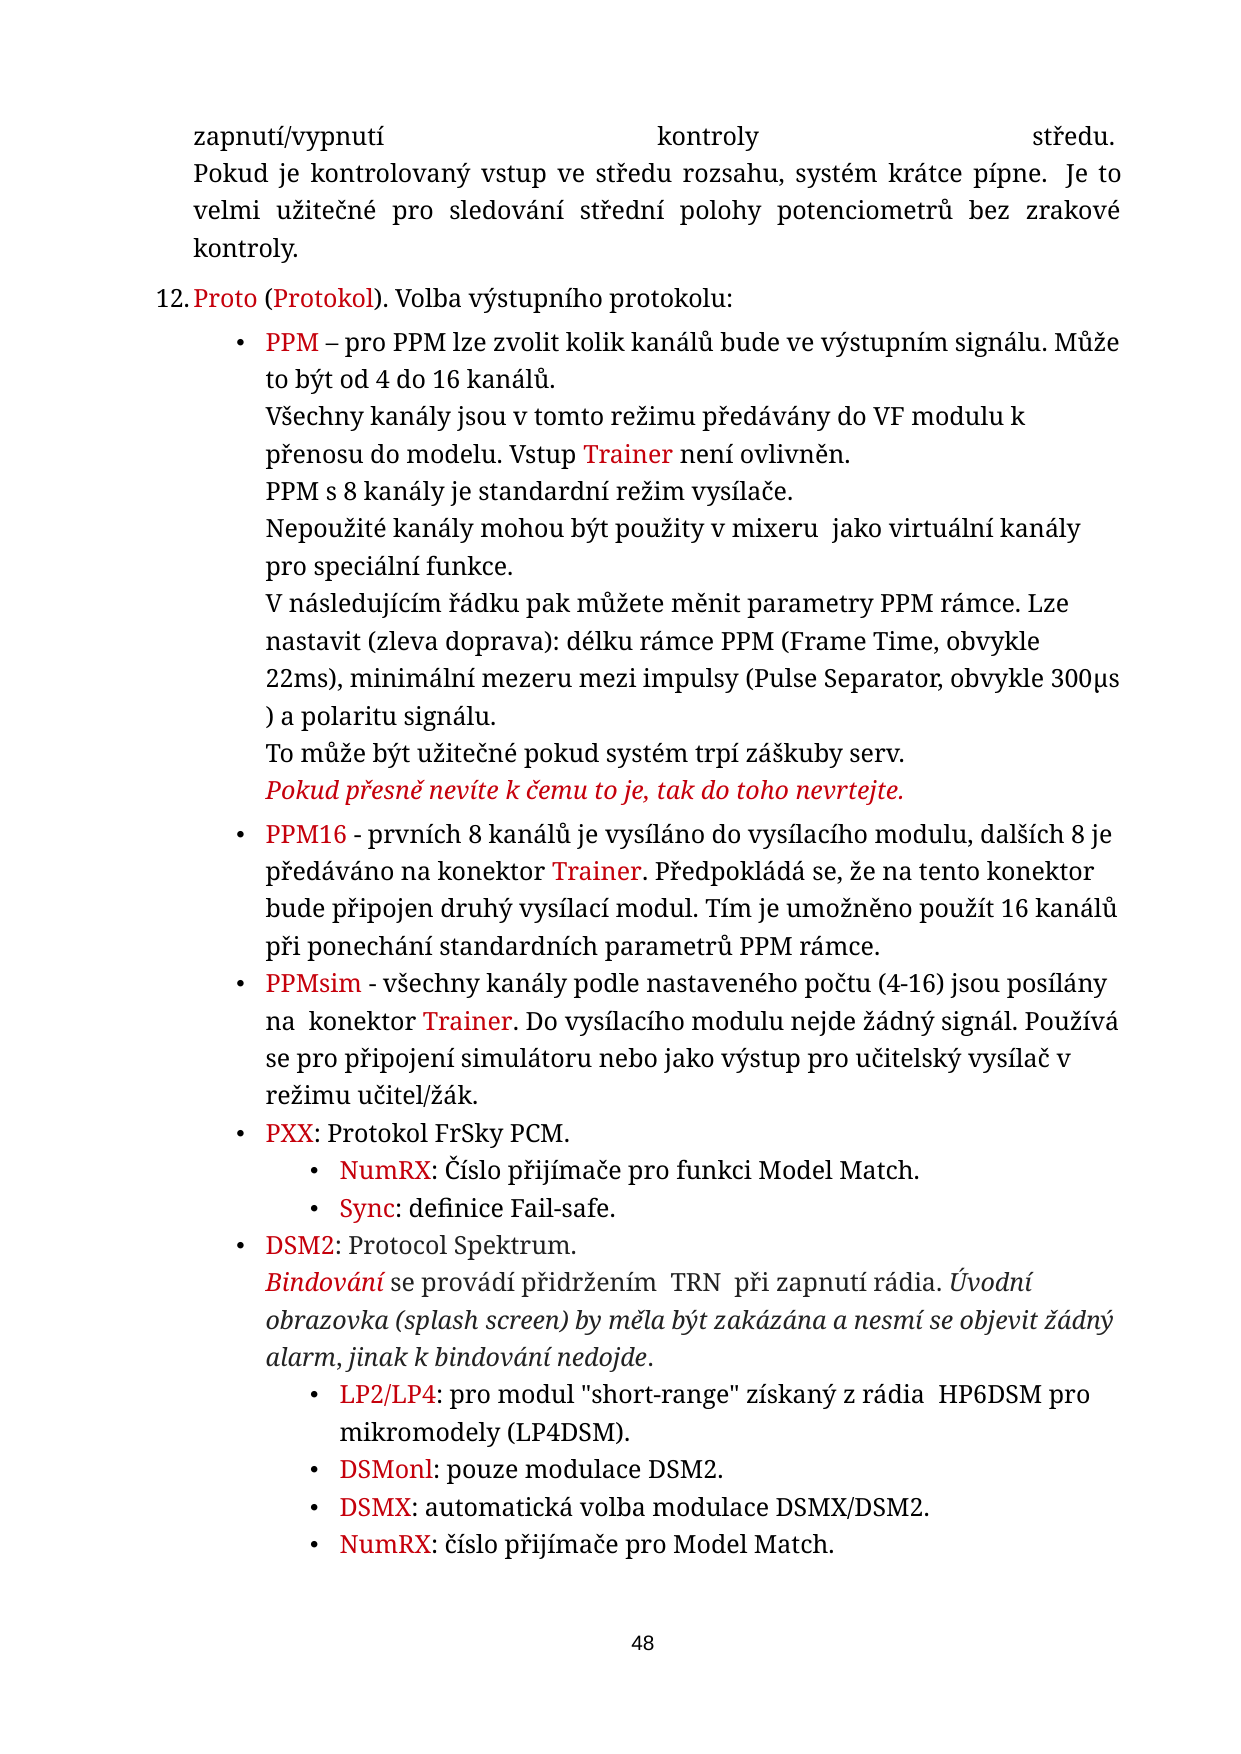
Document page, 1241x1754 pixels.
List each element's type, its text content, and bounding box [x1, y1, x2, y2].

list PPM – pro PPM lze zvolit kolik kanálů bude ve výstupním signálu. Může to být od 4 do 16 kanálů. Všechny kanály jsou v tomto režimu předávány do VF modulu k přenosu do modelu. Vstup Trainer není ovlivněn. PPM s 8 kanály je standardní režim vysílače. Nepoužité kanály mohou být použity v mixeru jako virtuální kanály pro speciální funkce. V následujícím řádku pak můžete měnit parametry PPM rámce. Lze nastavit (zleva doprava): délku rámce PPM (Frame Time, obvykle 22ms), minimální mezeru mezi impulsy (Pulse Separator, obvykle 300μs ) a polaritu signálu. To může být užitečné pokud sys­tém trpí záškuby serv. Pokud přesně nevíte k čemu to je, tak do toho nevrtejte. [236, 324, 1122, 807]
list NumRX: Číslo přijímače pro funkci Model Match. [310, 1153, 1122, 1187]
list DSMonl: pouze modulace DSM2. [310, 1452, 1122, 1486]
list Proto (Protokol). Volba výstupního protokolu: [156, 280, 1122, 314]
list PXX: Protokol FrSky PCM. [236, 1115, 1122, 1149]
list Sync: definice Fail-safe. [310, 1190, 1122, 1224]
list zapnutí/vypnutí kontroly středu. Pokud je kontrolovaný vstup ve středu rozsahu, systém krátce pípne. Je to velmi užitečné pro sledování střední polohy potenciometrů bez zrakové kontroly. [156, 118, 1122, 264]
list PPMsim - všechny kanály podle nastaveného počtu (4-16) jsou posílány na konektor Trainer. Do vysílacího modulu nejde žádný signál. Používá se pro připojení simulátoru nebo jako výstup pro učitelský vysílač v režimu učitel/žák. [236, 966, 1122, 1112]
list NumRX: číslo přijímače pro Model Match. [310, 1527, 1122, 1561]
list DSMX: automatická volba modulace DSMX/DSM2. [310, 1489, 1122, 1523]
list LP2/LP4: pro modul "short-range" získaný z rádia HP6DSM pro mikromodely (LP4DSM). [310, 1377, 1122, 1449]
list PPM16 - prvních 8 kanálů je vysíláno do vysílacího modulu, dalších 8 je předáváno na konektor Trainer. Předpokládá se, že na tento konektor bude připojen druhý vysílací modul. Tím je umožněno použít 16 kanálů při ponechání standardních parametrů PPM rámce. [236, 816, 1122, 962]
list DSM2: Protocol Spektrum. Bindování se provádí přidržením TRN při zapnutí rádia. Úvodní obrazovka (splash screen) by měla být zakázána a nesmí se objevit žádný alarm, jinak k bindování nedojde. [236, 1228, 1122, 1374]
